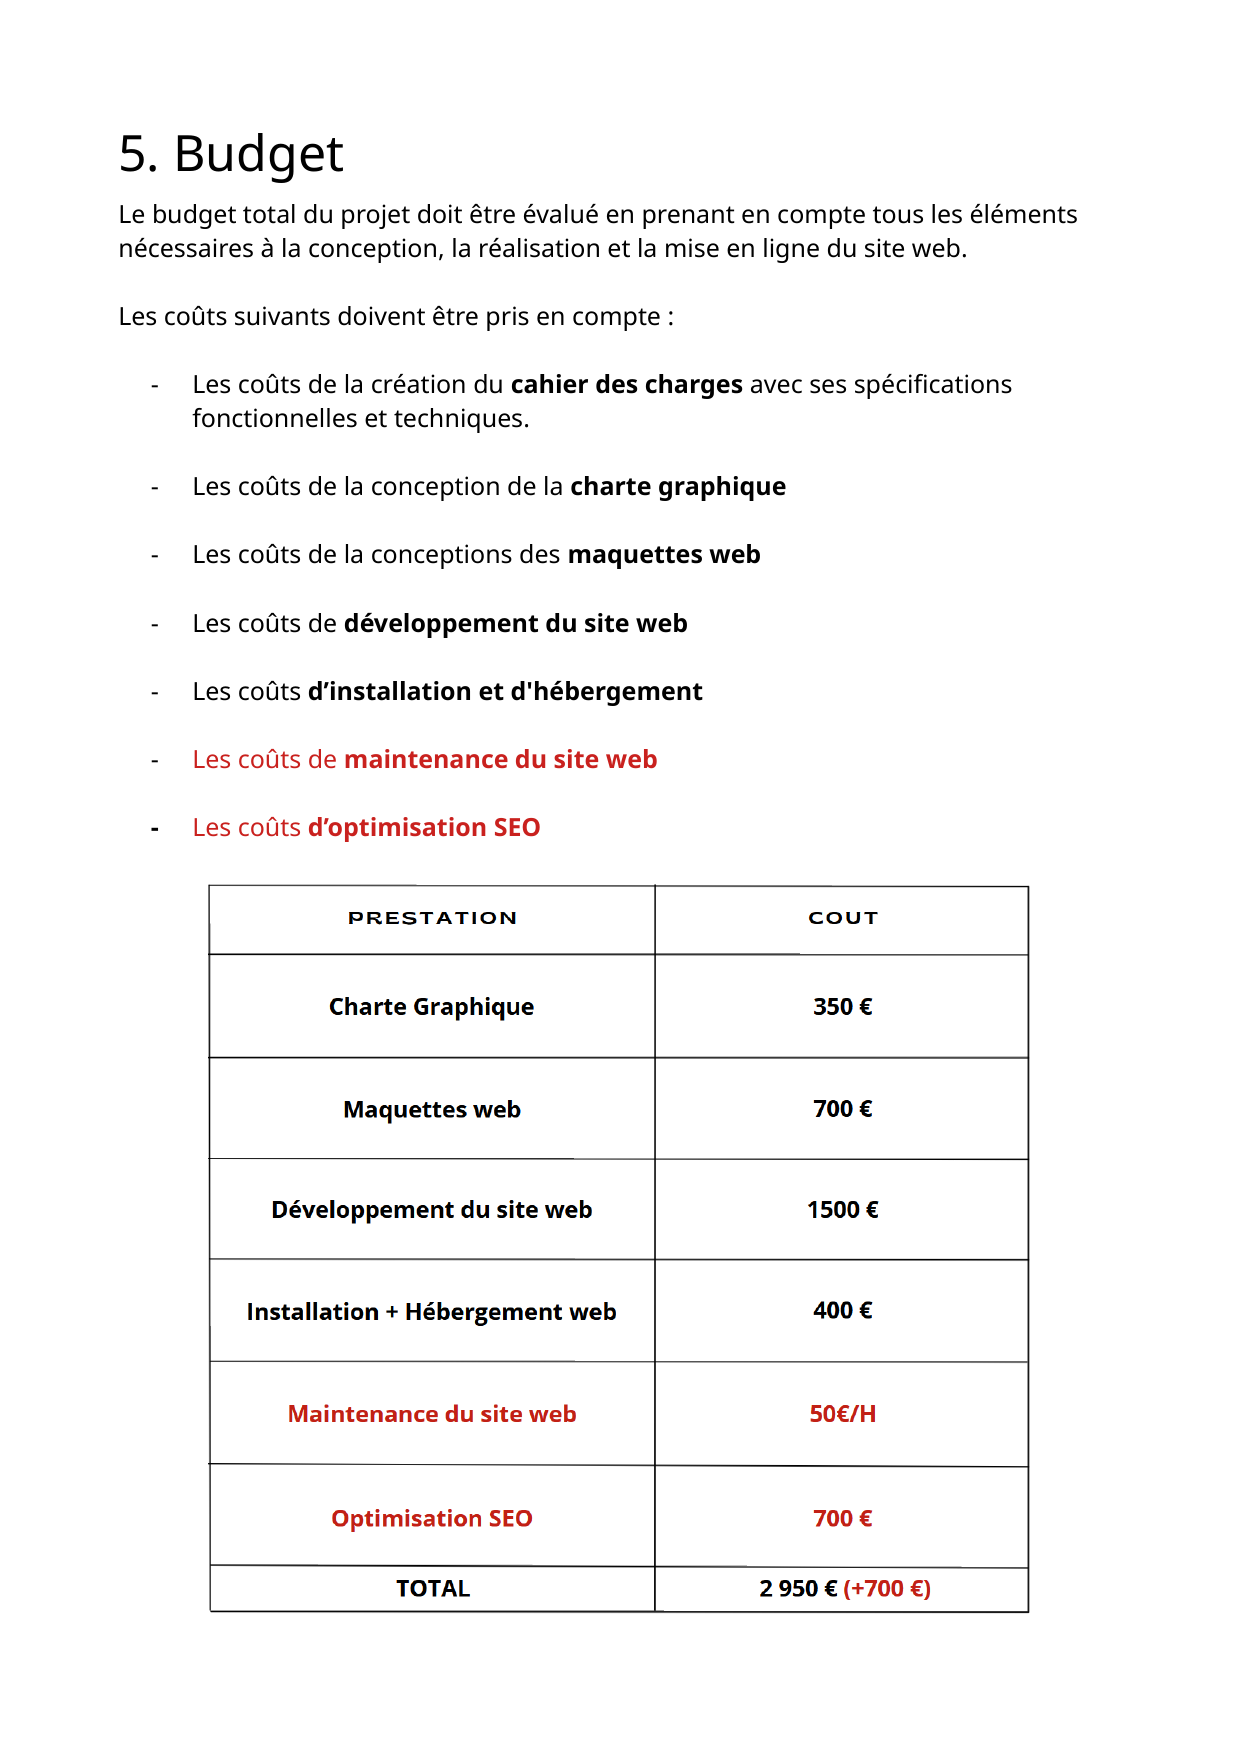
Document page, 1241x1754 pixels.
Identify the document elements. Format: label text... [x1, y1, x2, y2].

text - Les coûts d’installation et d'hébergement [118, 673, 1122, 707]
text - Les coûts de maintenance du site web [118, 741, 1122, 776]
picture [200, 877, 1040, 1624]
text - Les coûts de la création du cahier des charges avec ses spécifications fonctionnelles et techniques. [118, 367, 1122, 435]
text - Les coûts de la conception de la charte graphique [118, 469, 1122, 503]
text - Les coûts de la conceptions des maquettes web [118, 537, 1122, 571]
text - Les coûts de développement du site web [118, 605, 1122, 639]
text 5. Budget [118, 118, 1122, 186]
text Le budget total du projet doit être évalué en prenant en compte tous les éléments nécessaires à la conception, la réalisation et la mise en ligne du site web. [118, 196, 1122, 264]
text Les coûts suivants doivent être pris en compte : [118, 299, 1122, 333]
text - Les coûts d’optimisation SEO [118, 809, 1122, 844]
